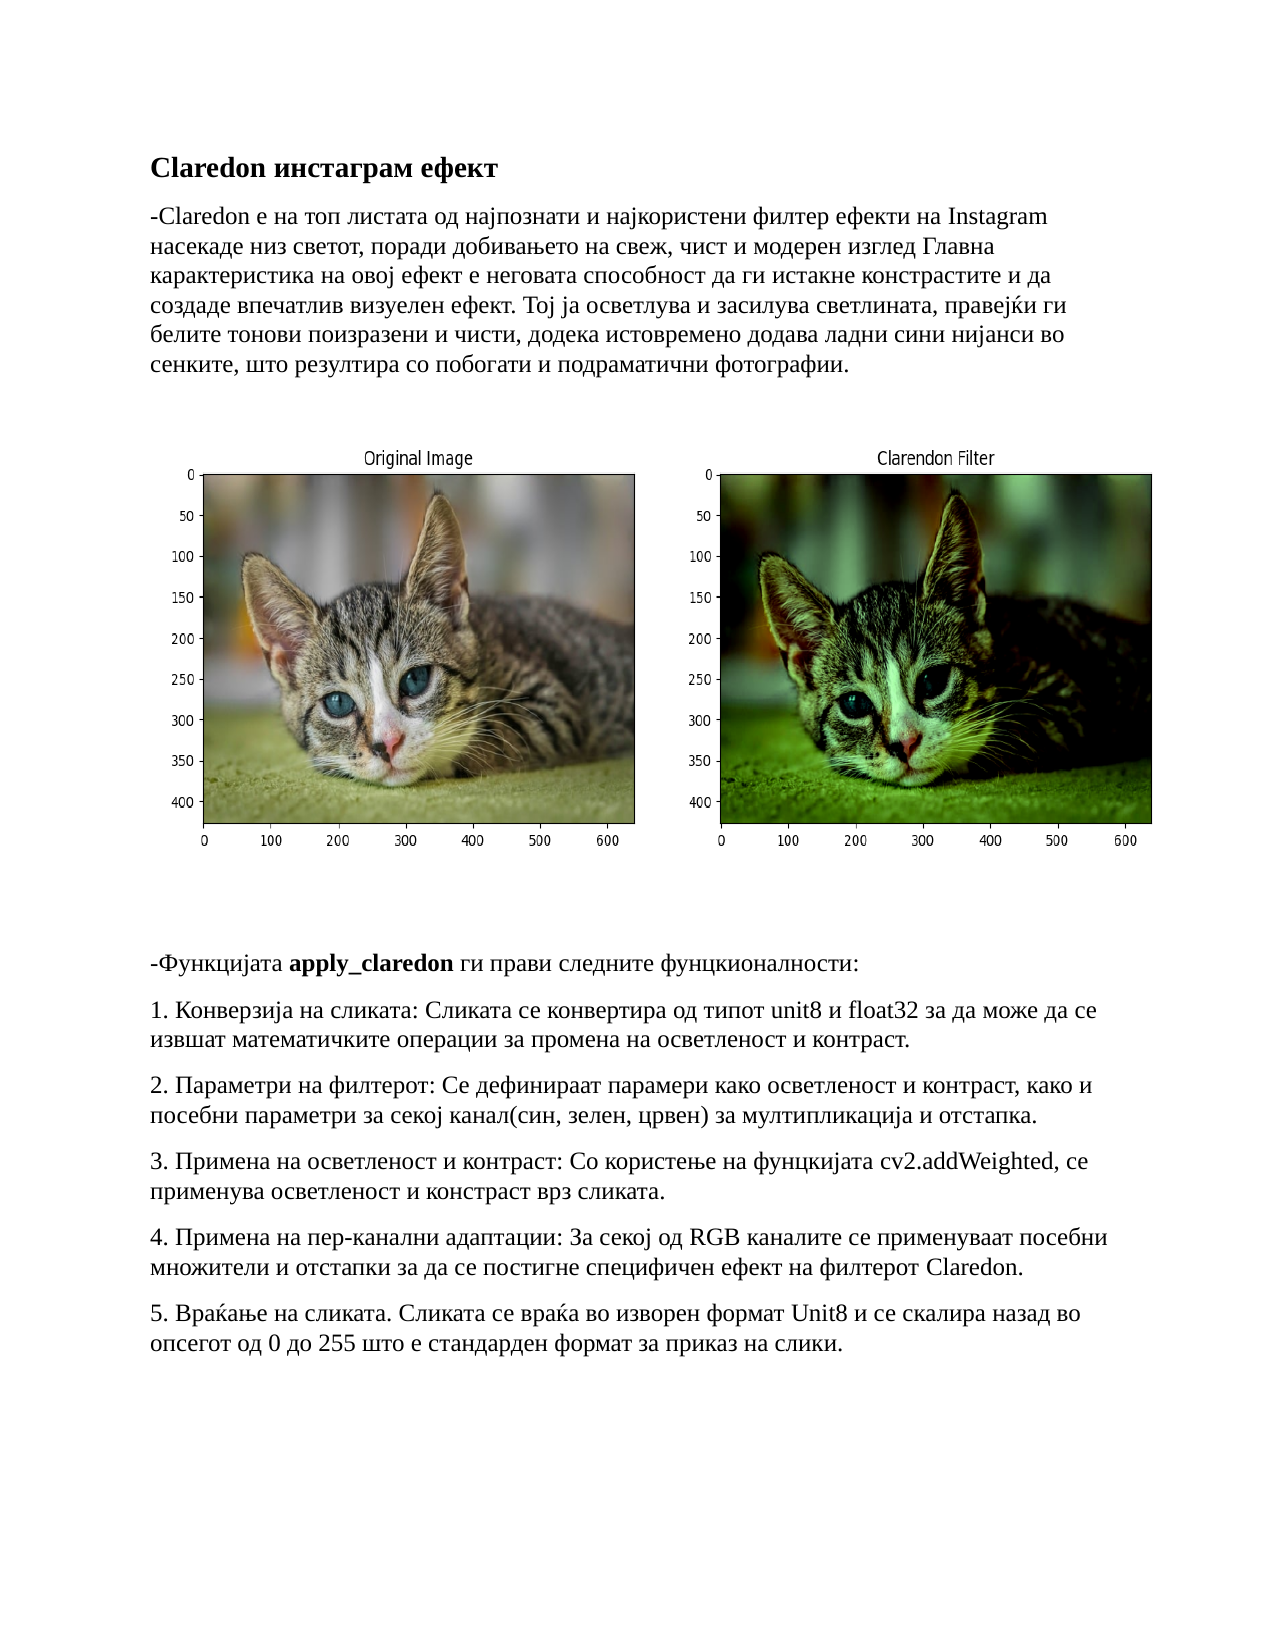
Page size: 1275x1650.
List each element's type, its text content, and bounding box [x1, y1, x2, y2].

text 1. Конверзија на сликата: Сликата се конвертира од типот unit8 и float32 за да може да се извшат математичките операции за промена на осветленост и контраст. [150, 995, 1125, 1053]
text 5. Враќање на сликата. Сликата се враќа во изворен формат Unit8 и се скалира назад во опсегот од 0 до 255 што е стандарден формат за приказ на слики. [150, 1298, 1125, 1356]
text -Функцијата apply_claredon ги прави следните фунцкионалности: [150, 948, 1125, 977]
text 3. Примена на осветленост и контраст: Со користење на фунцкијата cv2.addWeighted, се применува осветленост и констраст врз сликата. [150, 1146, 1125, 1205]
text 2. Параметри на филтерот: Се дефинираат парамери како осветленост и контраст, како и посебни параметри за секој канал(син, зелен, црвен) за мултипликација и отстапка. [150, 1071, 1125, 1129]
text Claredon инстаграм ефект [150, 150, 1125, 183]
text -Claredon е на топ листата од најпознати и најкористени филтер ефекти на Instagram насекаде низ светот, поради добивањето на свеж, чист и модерен изглед Главна карактеристика на овој ефект е неговата способност да ги истакне констрастите и да создаде впечатлив визуелен ефект. Тој ја осветлува и засилува светлината, правејќи ги белите тонови поизразени и чисти, додека истовремено додава ладни сини нијанси во сенките, што резултира со побогати и подраматични фотографии. [150, 201, 1125, 378]
text 4. Примена на пер-канални адаптации: За секој од RGB каналите се применуваат посебни множители и отстапки за да се постигне специфичен ефект на филтерот Claredon. [150, 1222, 1125, 1281]
